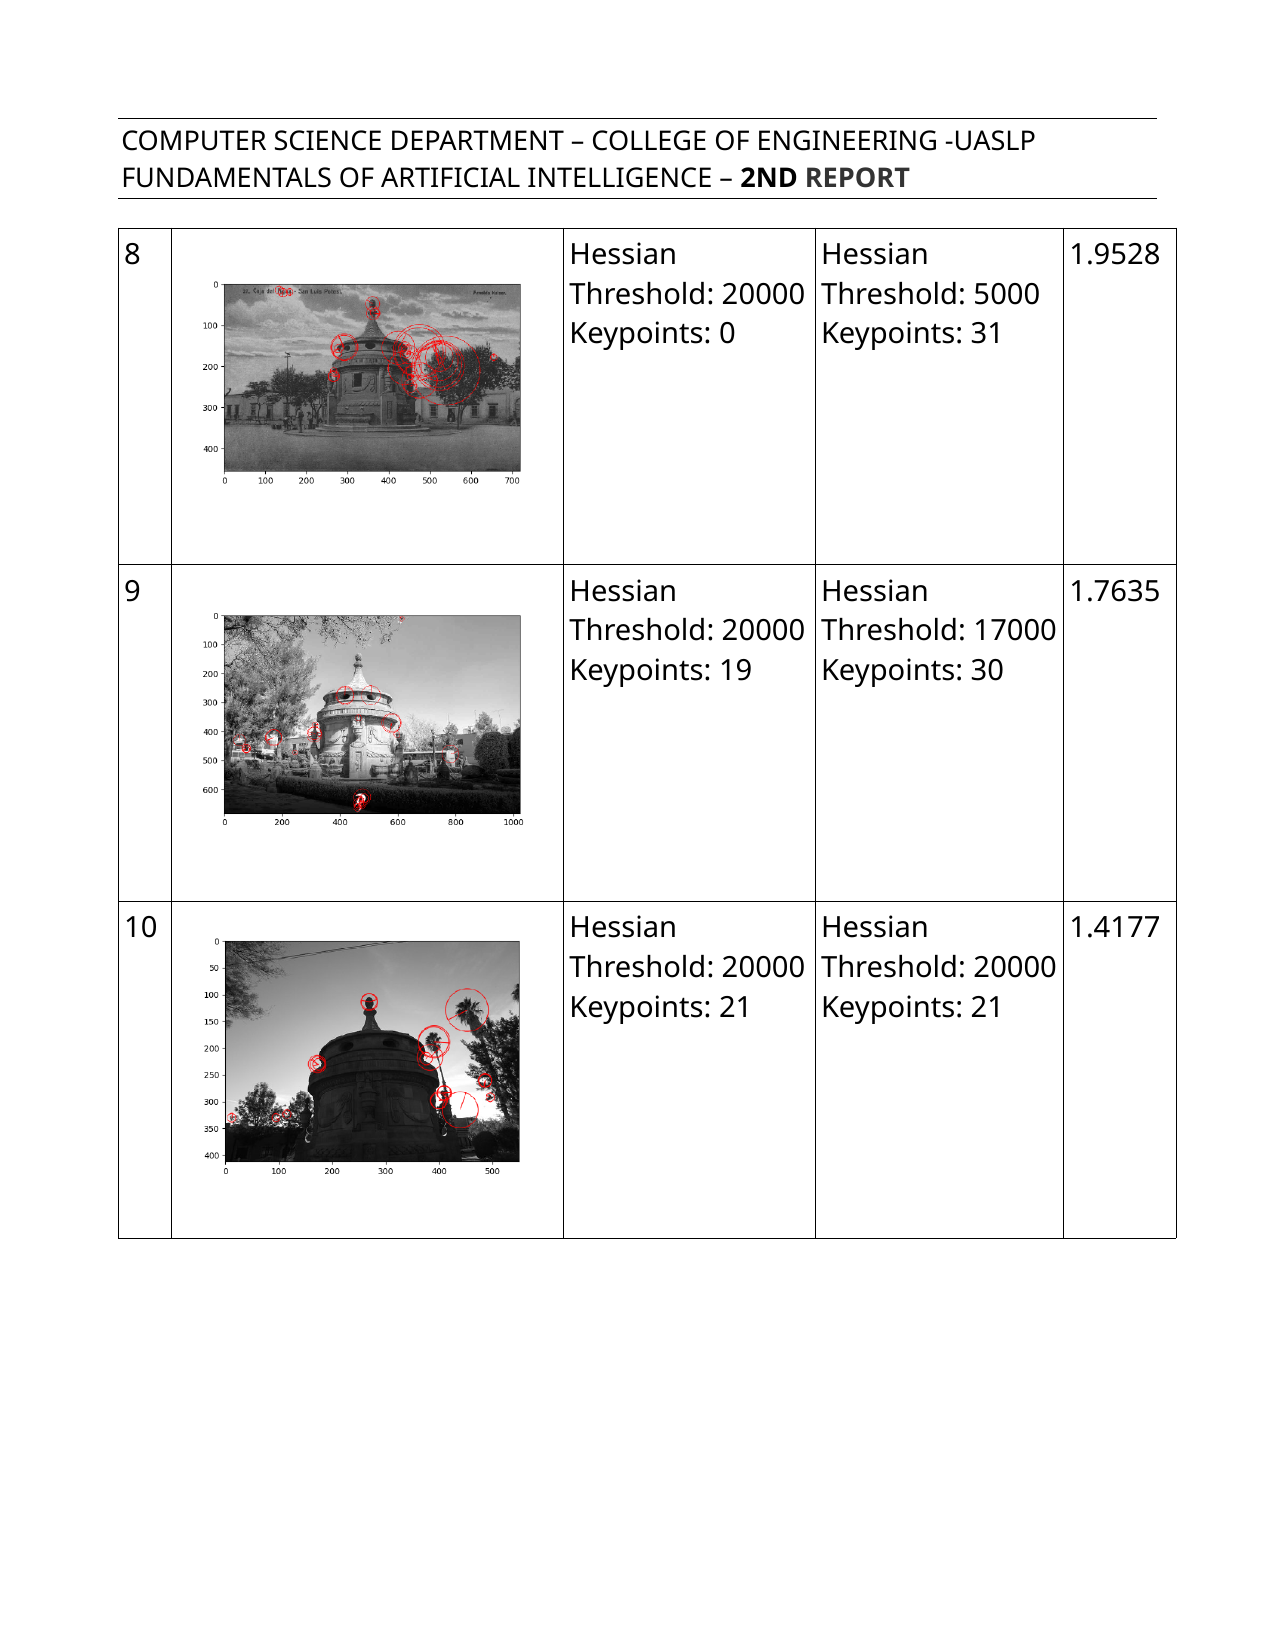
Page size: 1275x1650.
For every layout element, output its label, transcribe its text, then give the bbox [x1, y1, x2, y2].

table_cell Hessian Threshold: 17000 Keypoints: 30 [816, 565, 1063, 901]
table_cell 1.4177 [1064, 902, 1176, 1238]
table_cell 8 [119, 229, 171, 564]
picture [177, 233, 558, 519]
table_cell [172, 565, 563, 901]
table_cell 1.9528 [1064, 229, 1176, 564]
table_cell Hessian Threshold: 5000 Keypoints: 31 [816, 229, 1063, 564]
table_cell 1.7635 [1064, 565, 1176, 901]
table_cell [172, 902, 563, 1238]
table_cell Hessian Threshold: 20000 Keypoints: 0 [564, 229, 815, 564]
table_cell Hessian Threshold: 20000 Keypoints: 21 [564, 902, 815, 1238]
table_cell 9 [119, 565, 171, 901]
picture [177, 906, 558, 1193]
picture [177, 570, 558, 856]
table_cell Hessian Threshold: 20000 Keypoints: 21 [816, 902, 1063, 1238]
table_cell 10 [119, 902, 171, 1238]
table_cell [172, 229, 563, 564]
table_cell Hessian Threshold: 20000 Keypoints: 19 [564, 565, 815, 901]
